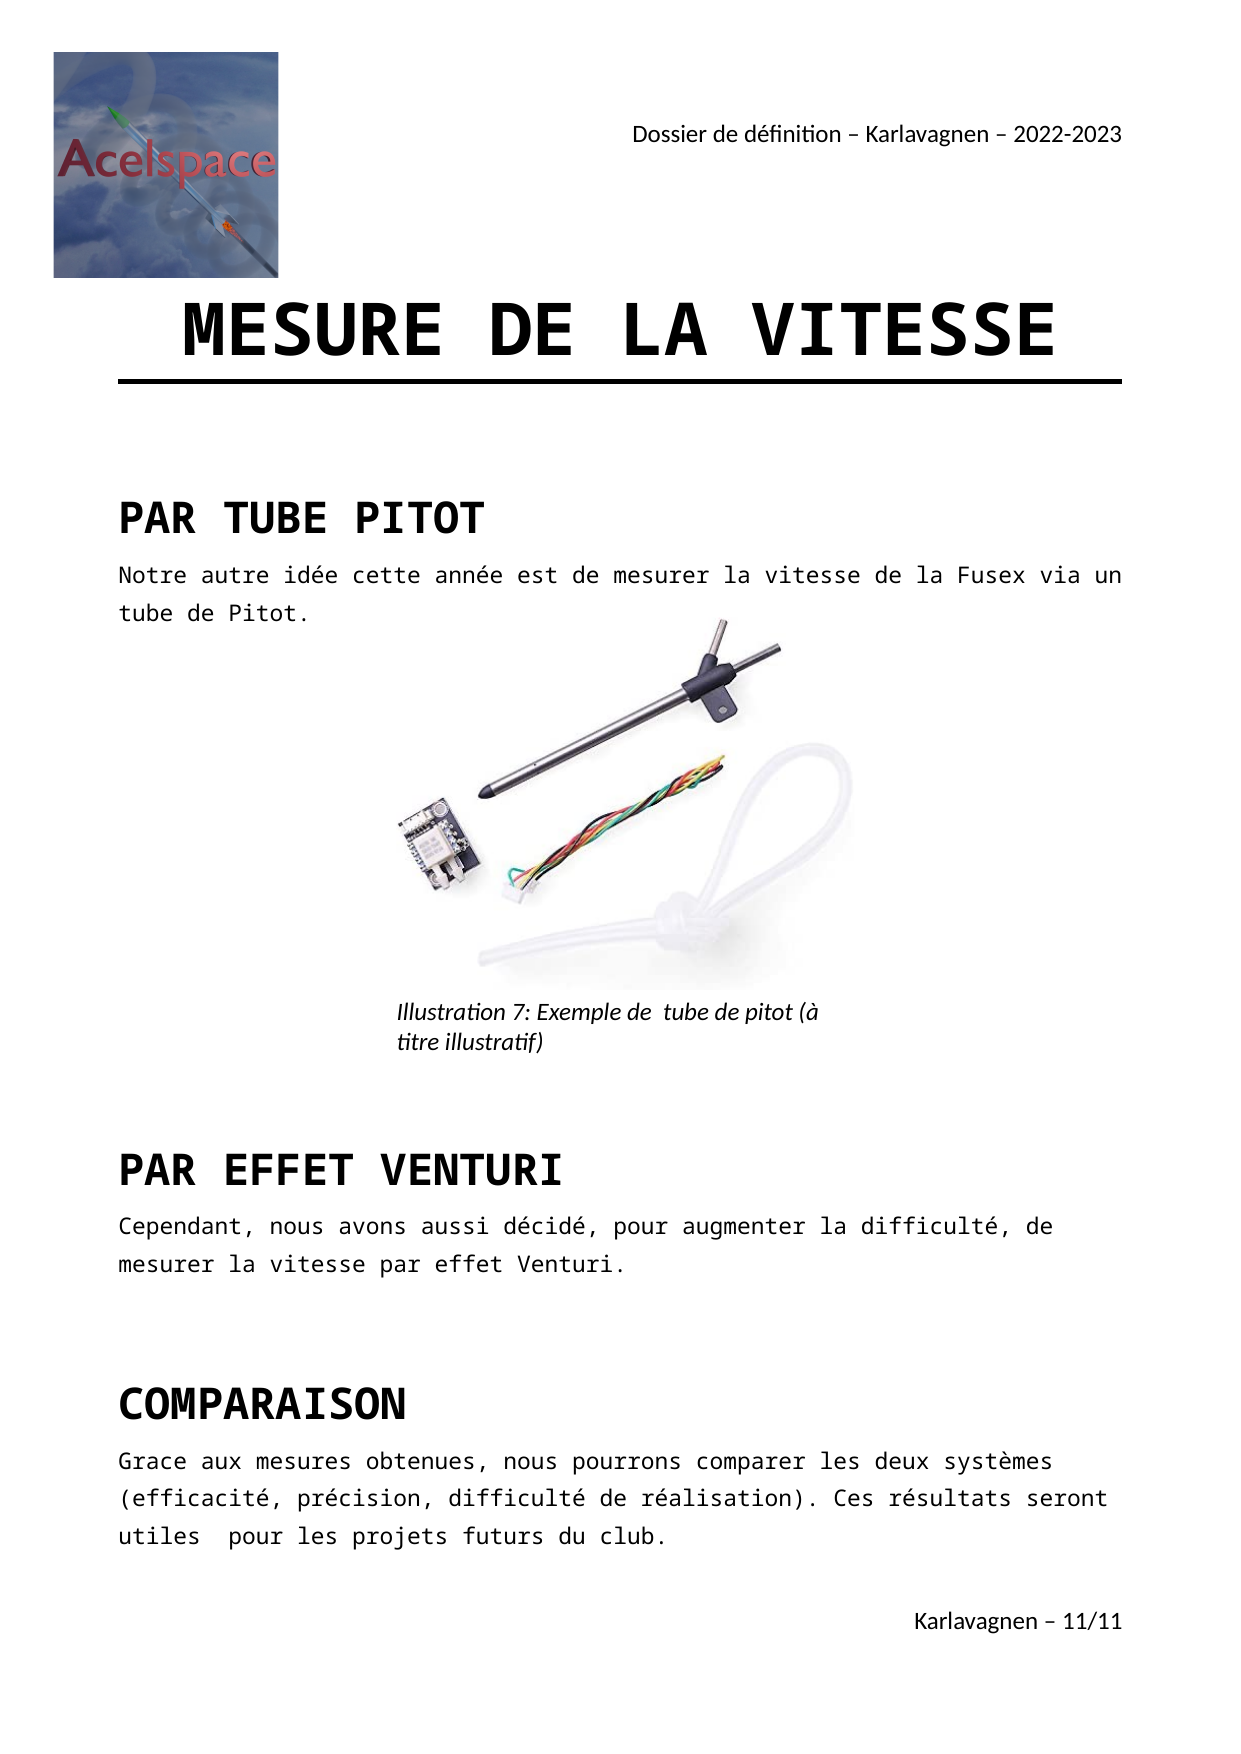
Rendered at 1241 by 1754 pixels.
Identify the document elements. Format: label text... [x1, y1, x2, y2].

text Notre autre idée cette année est de mesurer la vitesse de la Fusex via un tube de Pitot. [118, 559, 1122, 628]
text Grace aux mesures obtenues, nous pourrons comparer les deux systèmes (efficacité, précision, difficulté de réalisation). Ces résultats seront utiles pour les projets futurs du club. [118, 1445, 1122, 1551]
subtitle Comparaison [118, 1373, 1122, 1432]
picture [396, 617, 855, 990]
text Illustration 7: Exemple de tube de pitot (à titre illustratif) [396, 990, 854, 1057]
subtitle par effet Venturi [118, 1138, 1122, 1198]
subtitle par tube Pitot [118, 487, 1122, 547]
text Cependant, nous avons aussi décidé, pour augmenter la difficulté, de mesurer la vitesse par effet Venturi. [118, 1210, 1122, 1279]
subtitle Mesure de la vitesse [118, 203, 1122, 379]
picture [53, 52, 279, 278]
